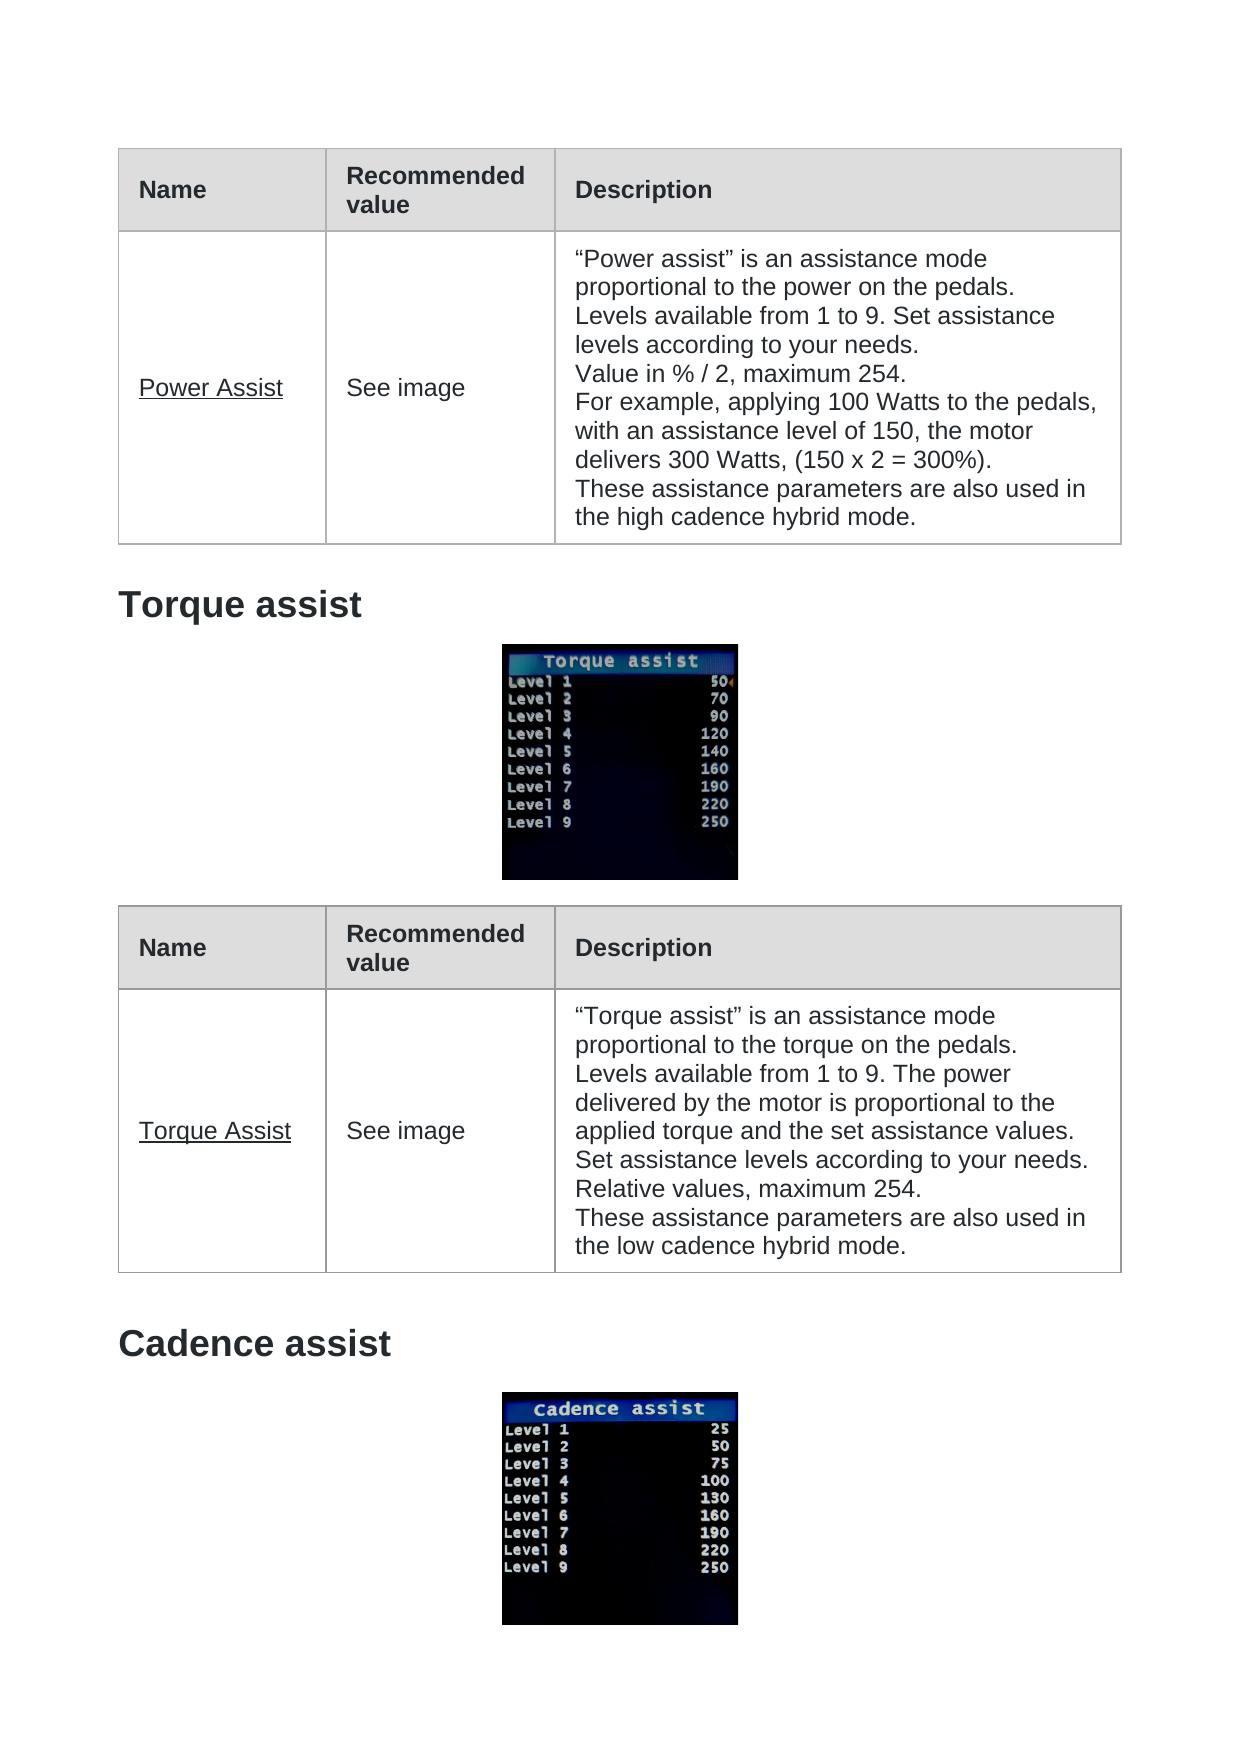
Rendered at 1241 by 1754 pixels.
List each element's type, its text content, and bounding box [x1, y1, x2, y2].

table_header Description [556, 907, 1120, 988]
table_header Name [119, 149, 325, 230]
text Torque assist [118, 582, 1122, 625]
picture [502, 1392, 739, 1625]
table_cell Power Assist [119, 232, 325, 543]
table_header Recommended value [327, 149, 554, 230]
table_cell See image [327, 232, 554, 543]
table_header Name [119, 907, 325, 988]
table_cell See image [327, 990, 554, 1272]
table_cell Torque Assist [119, 990, 325, 1272]
table_header Recommended value [327, 907, 554, 988]
table_header Description [556, 149, 1120, 230]
table_cell “Torque assist” is an assistance mode proportional to the torque on the pedals. Levels available from 1 to 9. The power delivered by the motor is proportional to the applied torque and the set assistance values. Set assistance levels according to your needs. Relative values, maximum 254. These assistance parameters are also used in the low cadence hybrid mode. [556, 990, 1120, 1272]
text Cadence assist [118, 1321, 1122, 1364]
table_cell “Power assist” is an assistance mode proportional to the power on the pedals. Levels available from 1 to 9. Set assistance levels according to your needs. Value in % / 2, maximum 254. For example, applying 100 Watts to the pedals, with an assistance level of 150, the motor delivers 300 Watts, (150 x 2 = 300%). These assistance parameters are also used in the high cadence hybrid mode. [556, 232, 1120, 543]
picture [502, 644, 739, 880]
